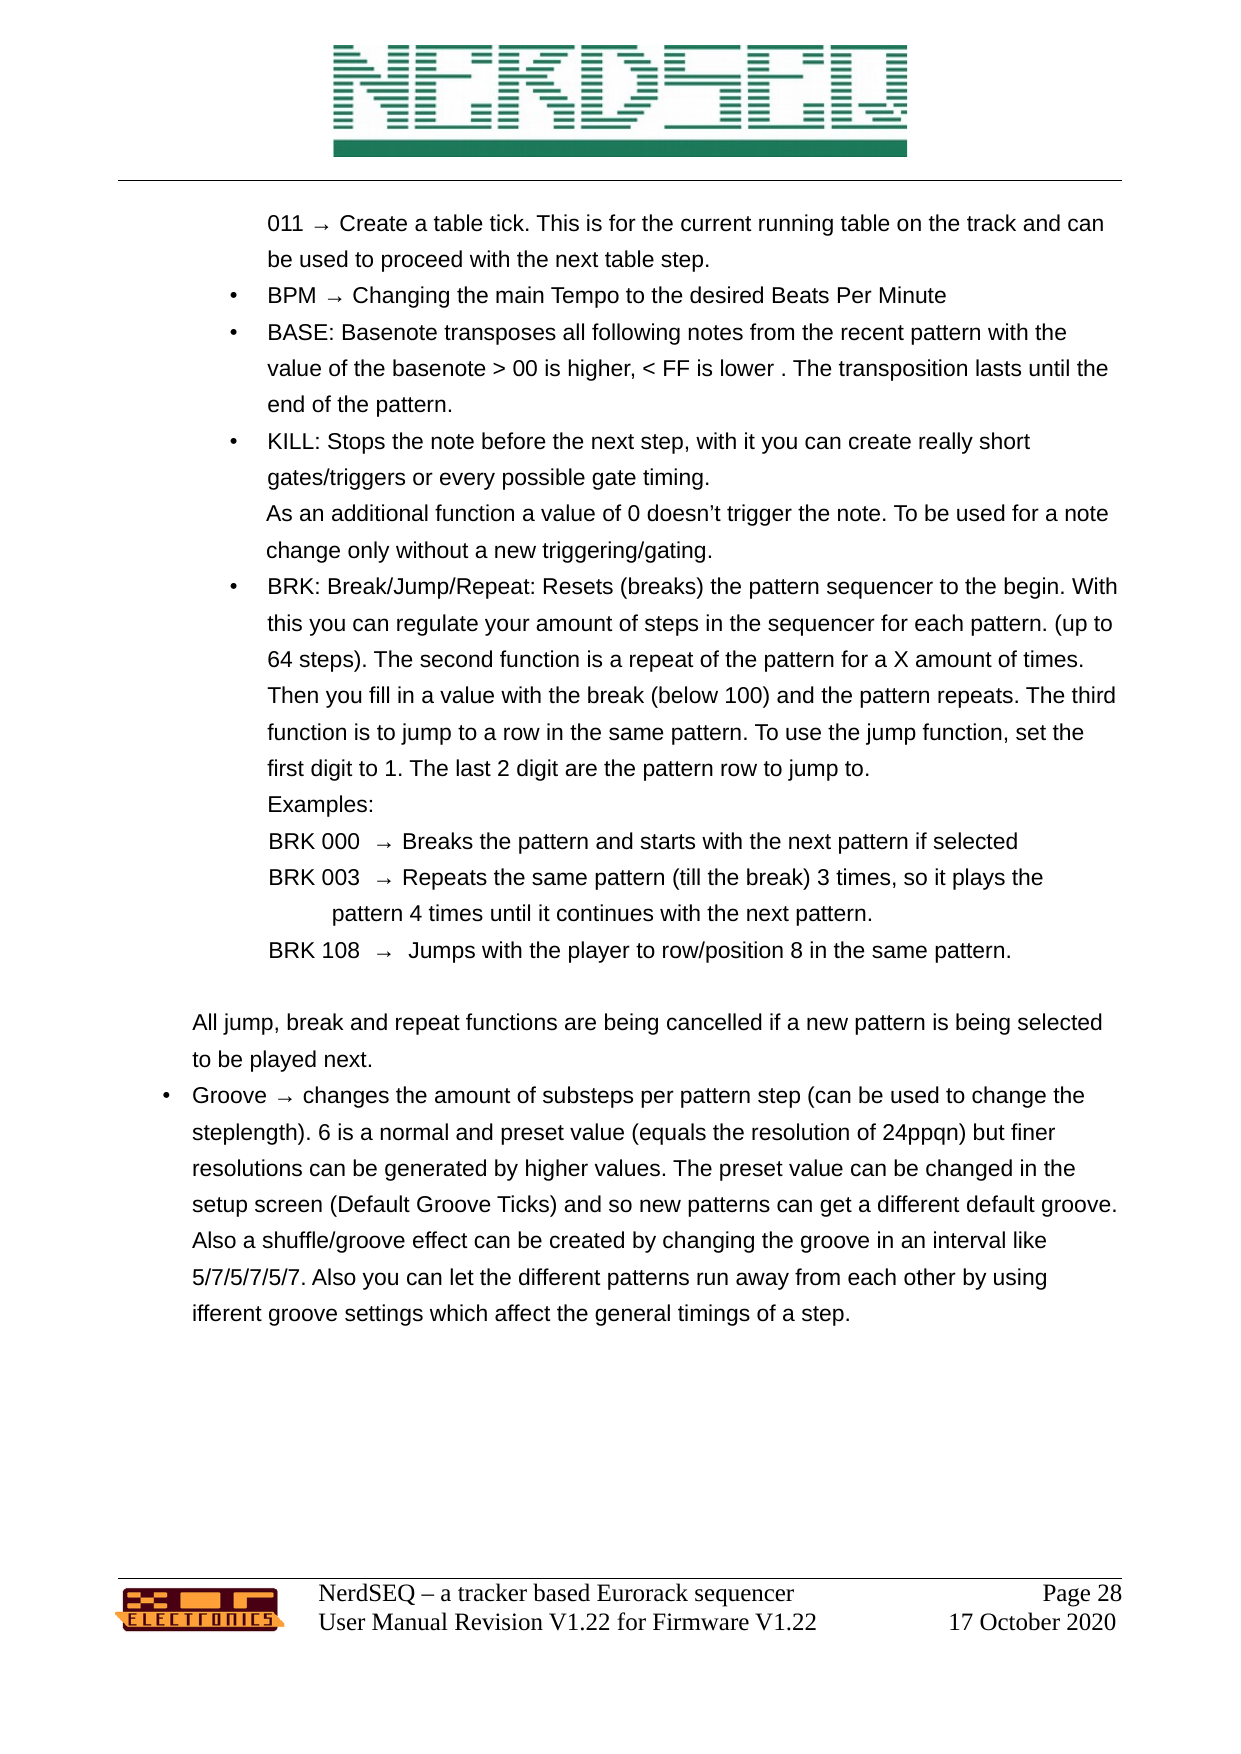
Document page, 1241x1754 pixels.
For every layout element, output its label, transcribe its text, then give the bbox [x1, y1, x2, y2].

list Examples: [229, 791, 1122, 818]
list BASE: Basenote transposes all following notes from the recent pattern with the value of the basenote > 00 is higher, < FF is lower . The transposition lasts until the end of the pattern. [229, 319, 1122, 418]
list KILL: Stops the note before the next step, with it you can create really short gates/triggers or every possible gate timing. [229, 428, 1122, 490]
picture [333, 45, 908, 157]
picture [115, 1584, 285, 1634]
text BRK 000 → Breaks the pattern and starts with the next pattern if selected [192, 828, 1122, 854]
text As an additional function a value of 0 doesn’t trigger the note. To be used for a note change only without a new triggering/gating. [266, 500, 1122, 563]
list BPM → Changing the main Tempo to the desired Beats Per Minute [229, 282, 1122, 309]
list BRK: Break/Jump/Repeat: Resets (breaks) the pattern sequencer to the begin. With this you can regulate your amount of steps in the sequencer for each pattern. (up to 64 steps). The second function is a repeat of the pattern for a X amount of times. Then you fill in a value with the break (below 100) and the pattern repeats. The third function is to jump to a row in the same pattern. To use the jump function, set the first digit to 1. The last 2 digit are the pattern row to jump to. [229, 573, 1122, 781]
text All jump, break and repeat functions are being cancelled if a new pattern is being selected to be played next. [192, 1009, 1122, 1072]
list Groove → changes the amount of substeps per pattern step (can be used to change the steplength). 6 is a normal and preset value (equals the resolution of 24ppqn) but finer resolutions can be generated by higher values. The preset value can be changed in the setup screen (Default Groove Ticks) and so new patterns can get a different default groove. Also a shuffle/groove effect can be created by changing the groove in an interval like 5/7/5/7/5/7. Also you can let the different patterns run away from each other by using ifferent groove settings which affect the general timings of a step. [162, 1082, 1122, 1327]
text BRK 108 → Jumps with the player to row/position 8 in the same pattern. [266, 937, 1122, 963]
list 011 → Create a table tick. This is for the current running table on the track and can be used to proceed with the next table step. [229, 209, 1122, 272]
text BRK 003 → Repeats the same pattern (till the break) 3 times, so it plays the pattern 4 times until it continues with the next pattern. [192, 864, 1122, 927]
